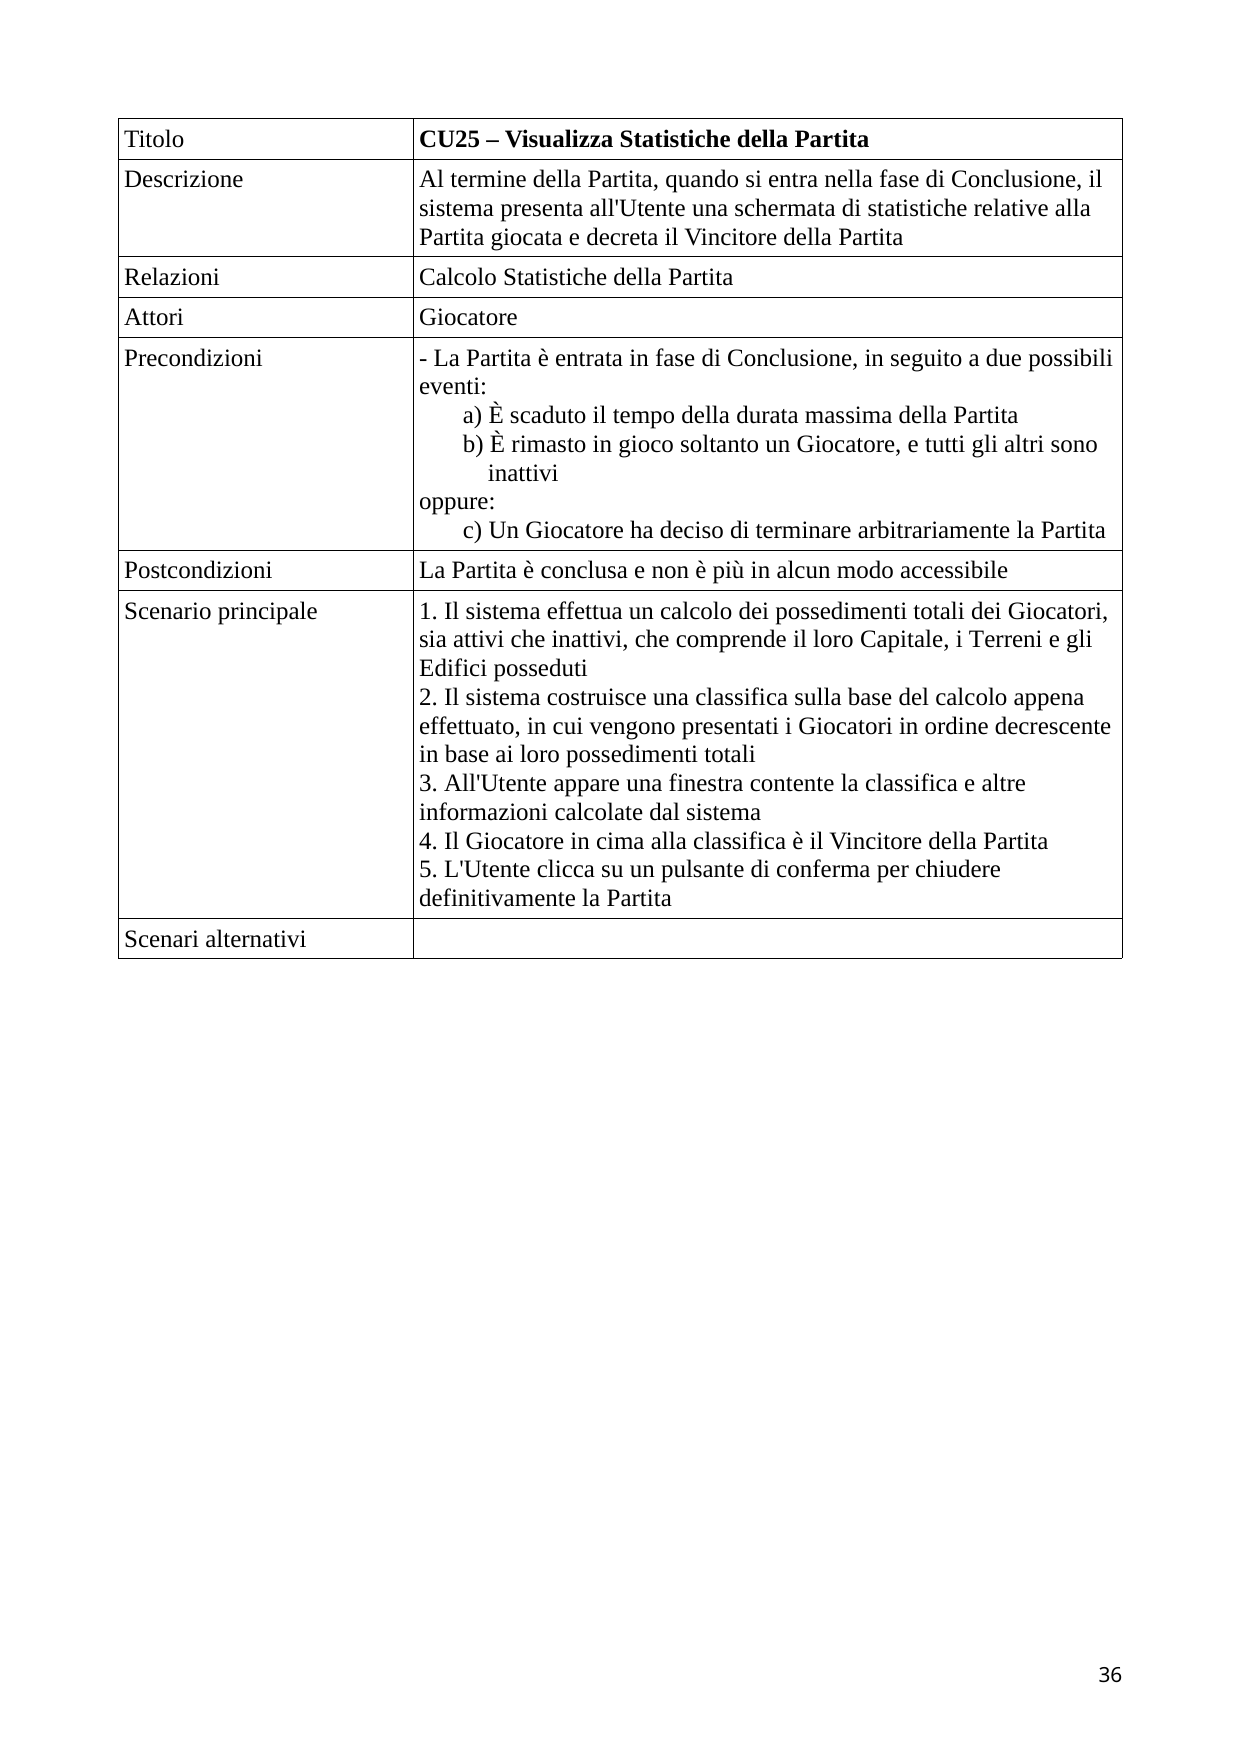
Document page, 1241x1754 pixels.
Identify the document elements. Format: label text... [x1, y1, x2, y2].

table_cell Scenari alternativi [119, 919, 413, 958]
table_cell 1. Il sistema effettua un calcolo dei possedimenti totali dei Giocatori, sia attivi che inattivi, che comprende il loro Capitale, i Terreni e gli Edifici posseduti 2. Il sistema costruisce una classifica sulla base del calcolo appena effettuato, in cui vengono presentati i Giocatori in ordine decrescente in base ai loro possedimenti totali 3. All'Utente appare una finestra contente la classifica e altre informazioni calcolate dal sistema 4. Il Giocatore in cima alla classifica è il Vincitore della Partita 5. L'Utente clicca su un pulsante di conferma per chiudere definitivamente la Partita [414, 591, 1122, 918]
table_header CU25 – Visualizza Statistiche della Partita [414, 119, 1122, 158]
table_cell Relazioni [119, 257, 413, 297]
table_cell Postcondizioni [119, 551, 413, 590]
table_cell Giocatore [414, 298, 1122, 337]
table_cell Al termine della Partita, quando si entra nella fase di Conclusione, il sistema presenta all'Utente una schermata di statistiche relative alla Partita giocata e decreta il Vincitore della Partita [414, 160, 1122, 256]
table_cell Descrizione [119, 160, 413, 256]
table_cell Precondizioni [119, 338, 413, 550]
table_cell Scenario principale [119, 591, 413, 918]
table_cell Attori [119, 298, 413, 337]
table_header Titolo [119, 119, 413, 158]
table_cell - La Partita è entrata in fase di Conclusione, in seguito a due possibili eventi: a) È scaduto il tempo della durata massima della Partita b) È rimasto in gioco soltanto un Giocatore, e tutti gli altri sono inattivi oppure: c) Un Giocatore ha deciso di terminare arbitrariamente la Partita [414, 338, 1122, 550]
table_cell La Partita è conclusa e non è più in alcun modo accessibile [414, 551, 1122, 590]
table_cell [414, 919, 1122, 958]
table_cell Calcolo Statistiche della Partita [414, 257, 1122, 297]
